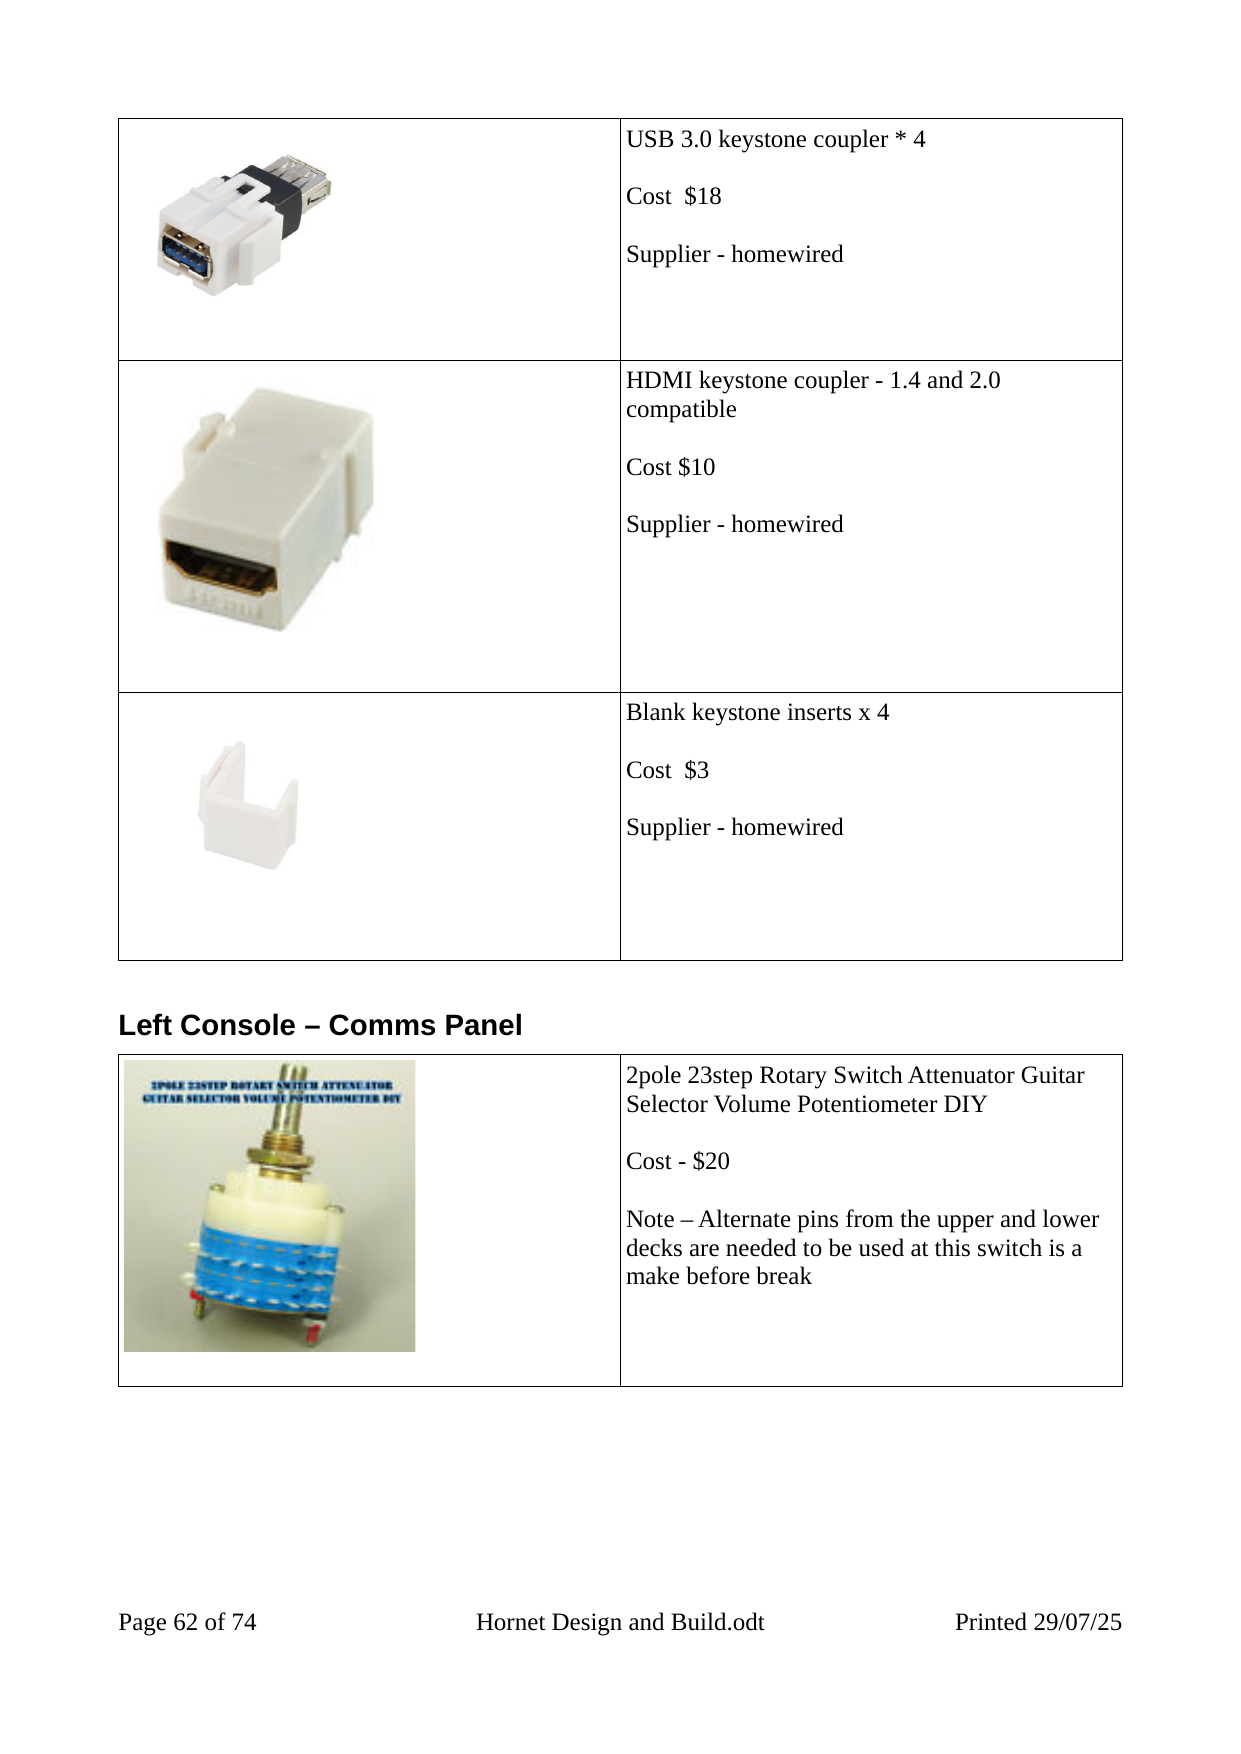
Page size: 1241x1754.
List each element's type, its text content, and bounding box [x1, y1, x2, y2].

picture [123, 365, 397, 657]
picture [123, 697, 375, 926]
table_cell USB 3.0 keystone coupler * 4 Cost $18 Supplier - homewired [621, 119, 1122, 359]
table_header 2pole 23step Rotary Switch Attenuator Guitar Selector Volume Potentiometer DIY Cost - $20 Note – Alternate pins from the upper and lower decks are needed to be used at this switch is a make before break [621, 1055, 1122, 1386]
table_cell HDMI keystone coupler - 1.4 and 2.0 compatible Cost $10 Supplier - homewired [621, 361, 1122, 692]
picture [123, 123, 364, 326]
table_header [119, 1055, 620, 1386]
table_cell Blank keystone inserts x 4 Cost $3 Supplier - homewired [621, 693, 1122, 960]
subtitle Left Console – Comms Panel [118, 1008, 1122, 1042]
table_cell [119, 119, 620, 359]
table_cell [119, 361, 620, 692]
picture [123, 1060, 416, 1352]
table_cell [119, 693, 620, 960]
